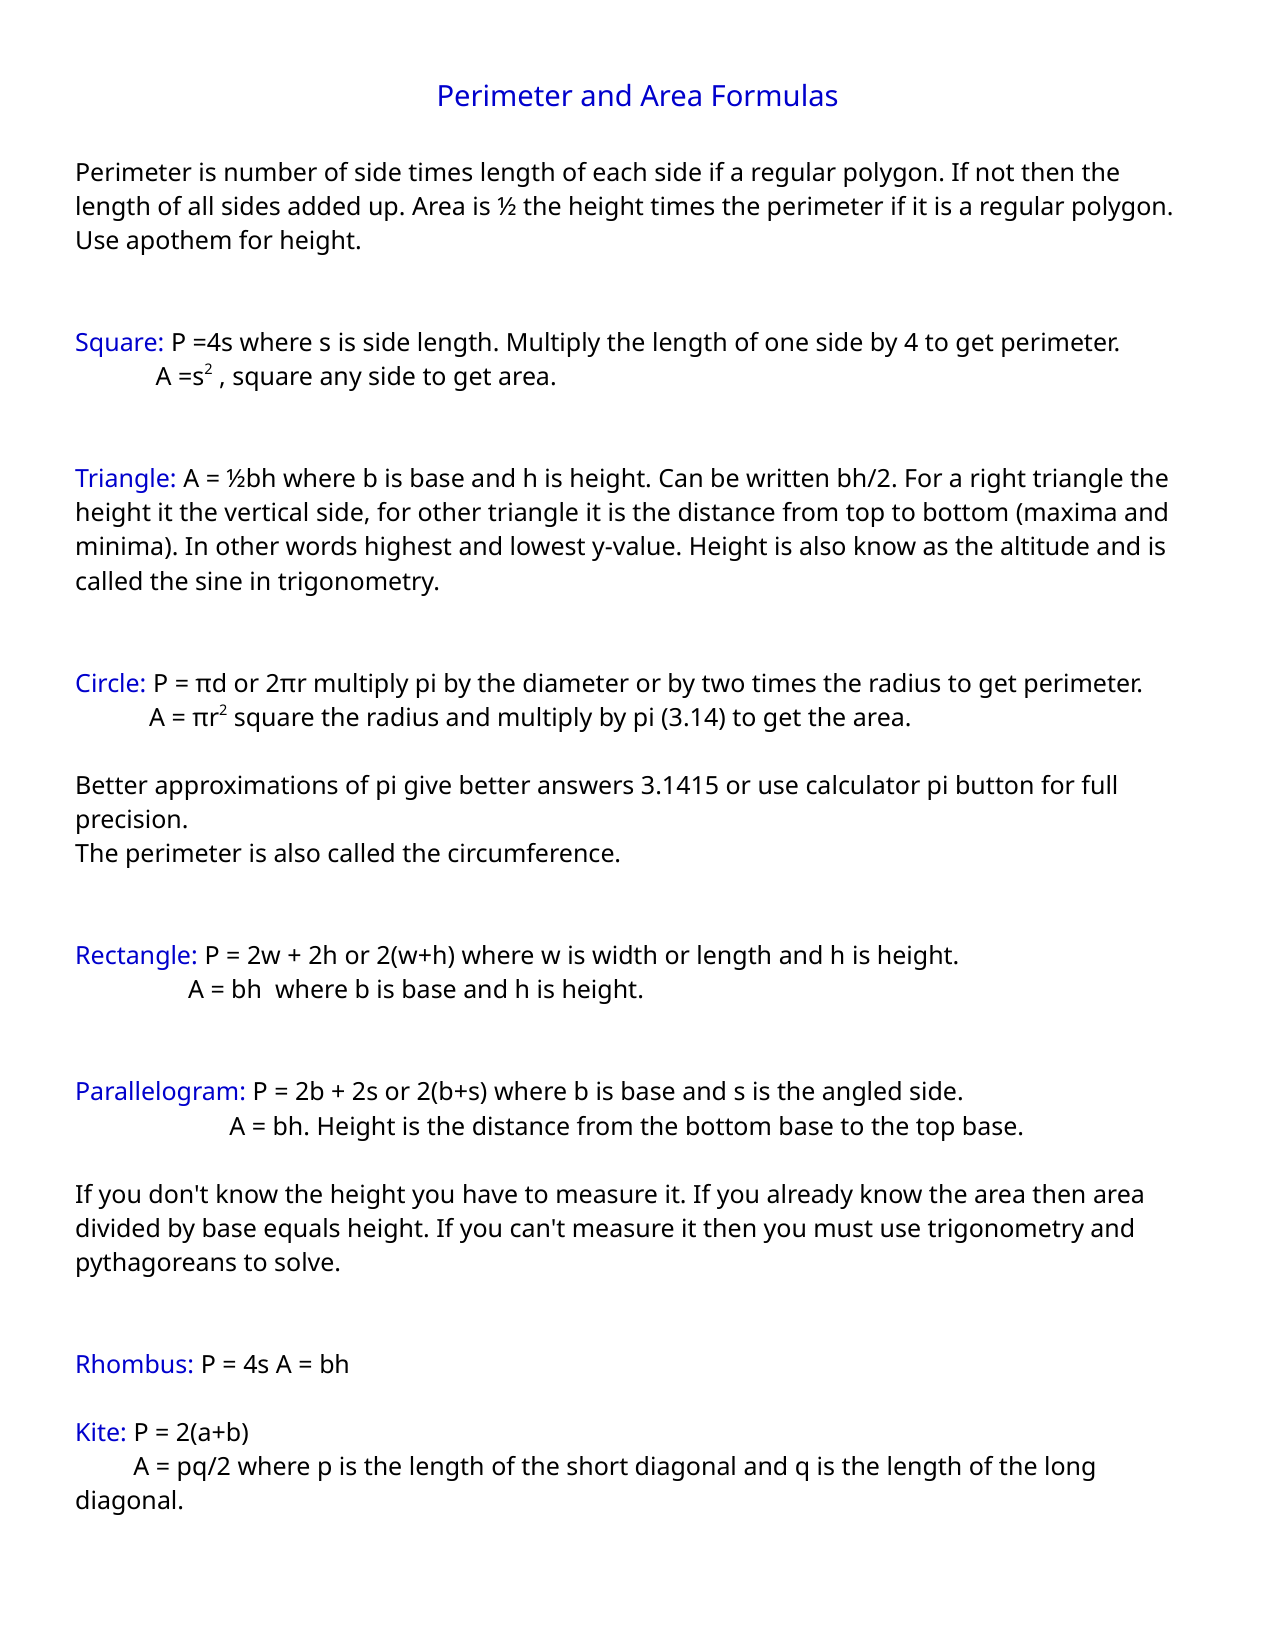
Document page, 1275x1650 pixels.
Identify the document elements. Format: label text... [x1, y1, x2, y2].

text Kite: P = 2(a+b) [75, 1415, 1200, 1449]
text A = bh where b is base and h is height. [75, 972, 1200, 1006]
text A = pq/2 where p is the length of the short diagonal and q is the length of the long diagonal. [75, 1449, 1200, 1517]
text Triangle: A = ½bh where b is base and h is height. Can be written bh/2. For a right triangle the height it the vertical side, for other triangle it is the distance from top to bottom (maxima and minima). In other words highest and lowest y-value. Height is also know as the altitude and is called the sine in trigonometry. [75, 461, 1200, 597]
text Square: P =4s where s is side length. Multiply the length of one side by 4 to get perimeter. [75, 325, 1200, 359]
text Rectangle: P = 2w + 2h or 2(w+h) where w is width or length and h is height. [75, 938, 1200, 972]
text The perimeter is also called the circumference. [75, 836, 1200, 870]
text Perimeter is number of side times length of each side if a regular polygon. If not then the length of all sides added up. Area is ½ the height times the perimeter if it is a regular polygon. Use apothem for height. [75, 154, 1200, 257]
text A = πr2 square the radius and multiply by pi (3.14) to get the area. [75, 699, 1200, 733]
text Parallelogram: P = 2b + 2s or 2(b+s) where b is base and s is the angled side. [75, 1074, 1200, 1108]
text Better approximations of pi give better answers 3.1415 or use calculator pi button for full precision. [75, 767, 1200, 836]
text A = bh. Height is the distance from the bottom base to the top base. [75, 1108, 1200, 1142]
text If you don't know the height you have to measure it. If you already know the area then area divided by base equals height. If you can't measure it then you must use trigonometry and pythagoreans to solve. [75, 1176, 1200, 1278]
text Rhombus: P = 4s A = bh [75, 1347, 1200, 1381]
text Perimeter and Area Formulas [75, 75, 1200, 115]
text Circle: P = πd or 2πr multiply pi by the diameter or by two times the radius to get perimeter. [75, 665, 1200, 699]
text A =s2 , square any side to get area. [75, 359, 1200, 393]
